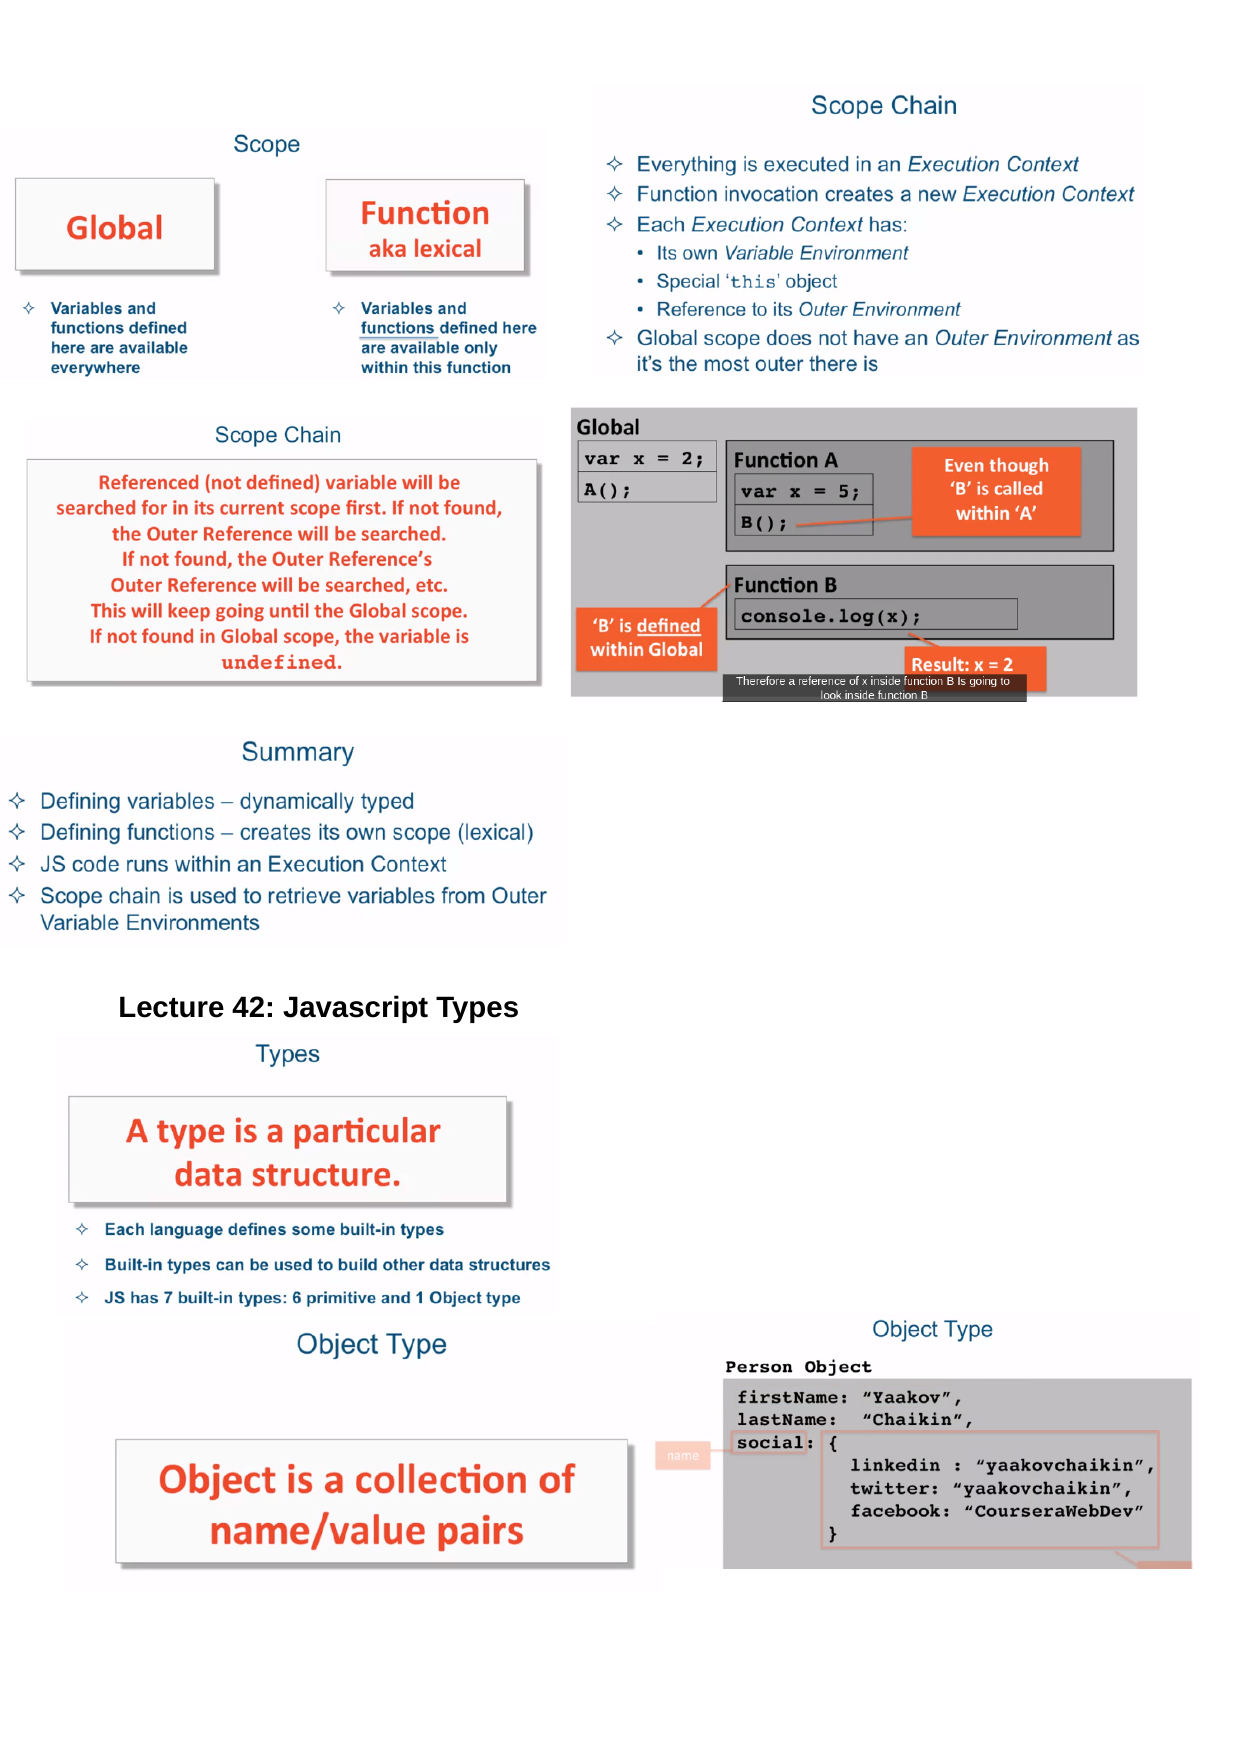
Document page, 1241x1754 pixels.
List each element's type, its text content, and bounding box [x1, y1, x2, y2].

subtitle Lecture 42: Javascript Types [118, 989, 1122, 1023]
picture [26, 420, 544, 687]
picture [0, 128, 547, 381]
picture [56, 1035, 558, 1314]
picture [570, 403, 1140, 702]
picture [591, 85, 1144, 377]
picture [63, 1313, 1199, 1592]
picture [0, 735, 565, 947]
